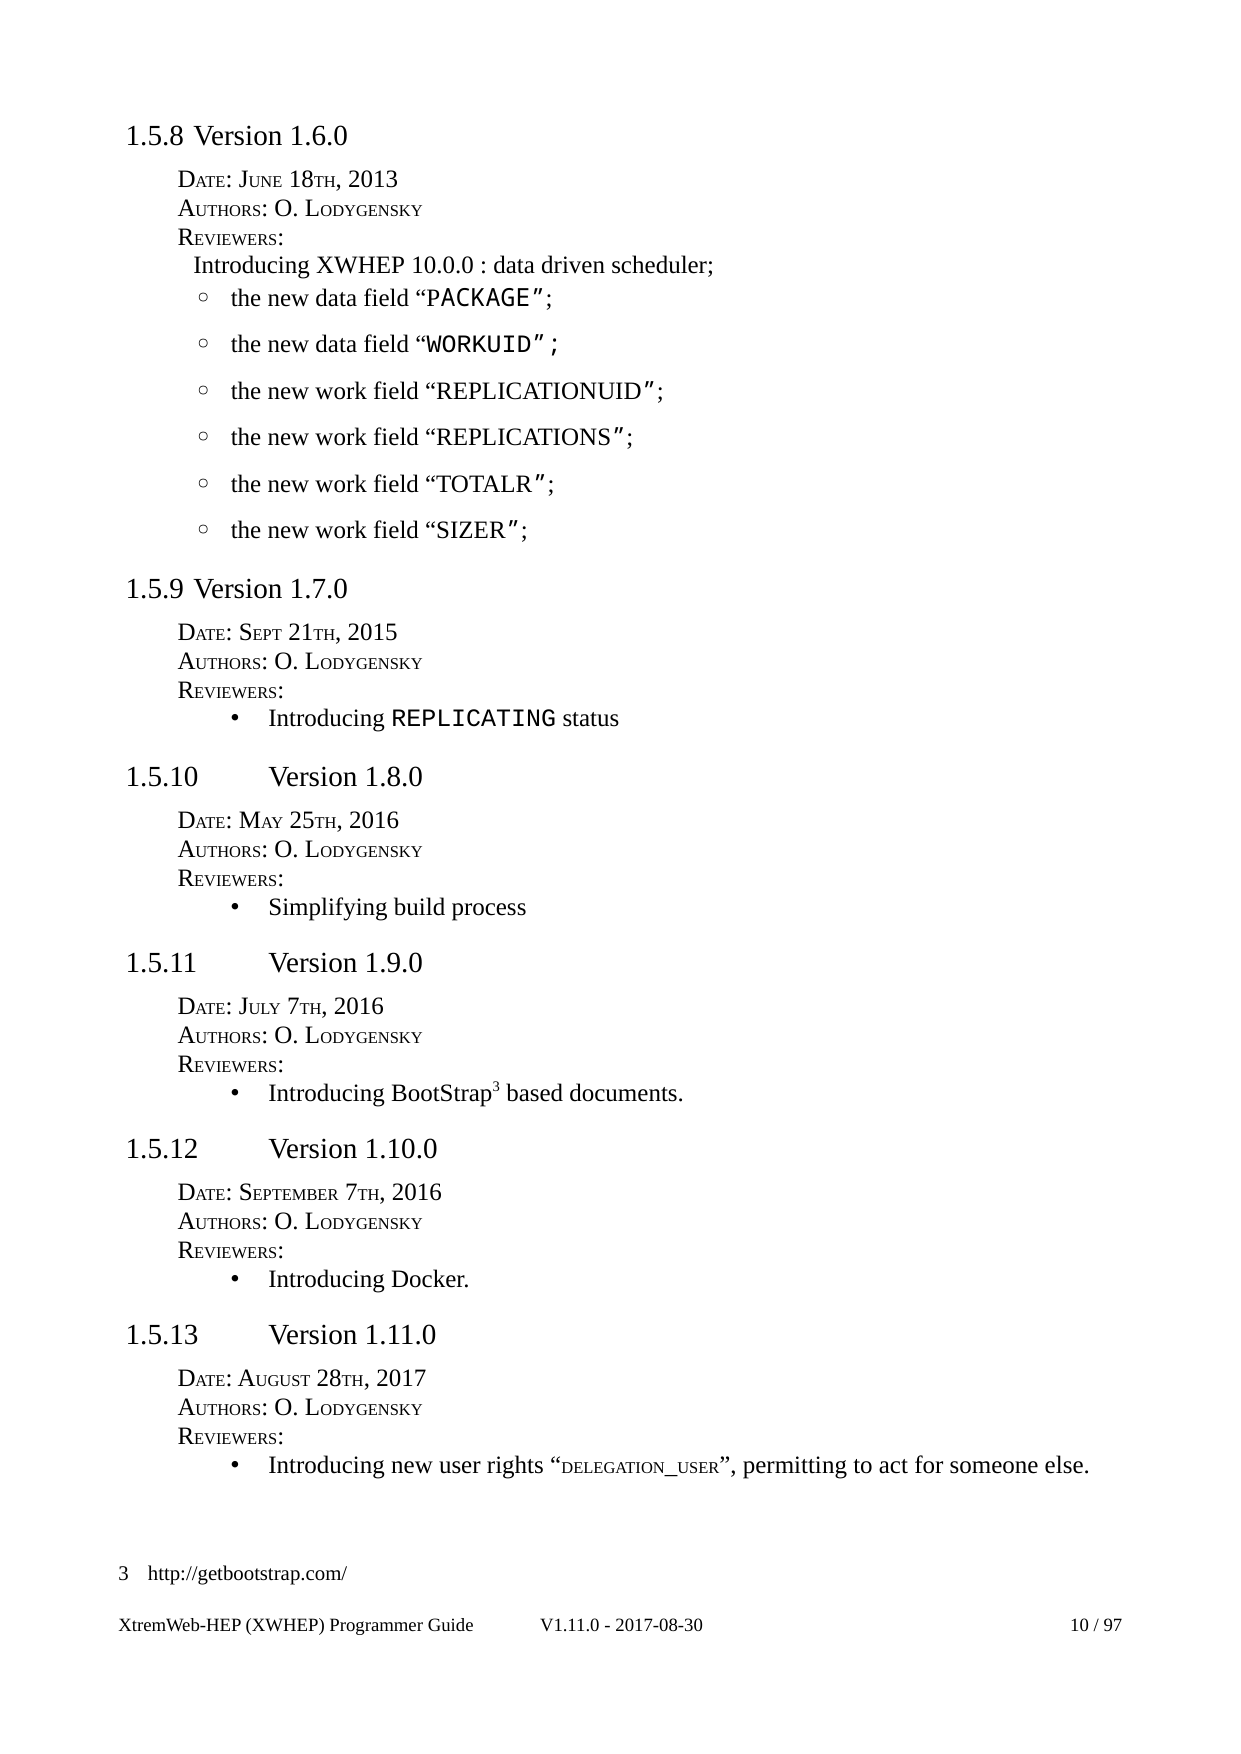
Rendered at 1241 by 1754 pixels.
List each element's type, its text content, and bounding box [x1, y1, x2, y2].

text Authors: O. Lodygensky [177, 834, 1122, 863]
subtitle Version 1.11.0 [118, 1317, 1122, 1351]
subtitle Version 1.6.0 [118, 118, 1122, 152]
text Authors: O. Lodygensky [177, 193, 1122, 222]
text Date: May 25th, 2016 [177, 805, 1122, 834]
subtitle Version 1.7.0 [118, 571, 1122, 605]
list Simplifying build process [231, 892, 1122, 920]
text Authors: O. Lodygensky [177, 1392, 1122, 1421]
list the new work field “REPLICATIONUID”; [193, 372, 1122, 407]
text Date: June 18th, 2013 [177, 164, 1122, 193]
text Reviewers: [177, 1049, 1122, 1078]
text Reviewers: [177, 863, 1122, 892]
text Reviewers: [177, 1235, 1122, 1264]
list the new work field “SIZER”; [193, 512, 1122, 546]
list the new data field “WORKUID”; [193, 326, 1122, 360]
list the new work field “TOTALR”; [193, 466, 1122, 500]
subtitle Version 1.9.0 [118, 945, 1122, 979]
text Authors: O. Lodygensky [177, 646, 1122, 675]
list Introducing new user rights “delegation_user”, permitting to act for someone else. [231, 1450, 1122, 1478]
text Date: August 28th, 2017 [177, 1363, 1122, 1392]
text Authors: O. Lodygensky [177, 1020, 1122, 1049]
text Reviewers: [177, 222, 1122, 250]
text Reviewers: [177, 1421, 1122, 1450]
text Date: July 7th, 2016 [177, 991, 1122, 1020]
text Date: September 7th, 2016 [177, 1177, 1122, 1206]
text Authors: O. Lodygensky [177, 1206, 1122, 1235]
list Introducing REPLICATING status [231, 703, 1122, 734]
text Date: Sept 21th, 2015 [177, 617, 1122, 646]
list http://getbootstrap.com/ [118, 1561, 1122, 1585]
list Introducing XWHEP 10.0.0 : data driven scheduler; [156, 250, 1122, 279]
subtitle Version 1.8.0 [118, 759, 1122, 793]
list the new data field “PACKAGE”; [193, 279, 1122, 313]
subtitle Version 1.10.0 [118, 1131, 1122, 1165]
list Introducing Docker. [231, 1264, 1122, 1292]
list the new work field “REPLICATIONS”; [193, 419, 1122, 453]
text Reviewers: [177, 675, 1122, 703]
list Introducing BootStrap based documents. [231, 1078, 1122, 1106]
